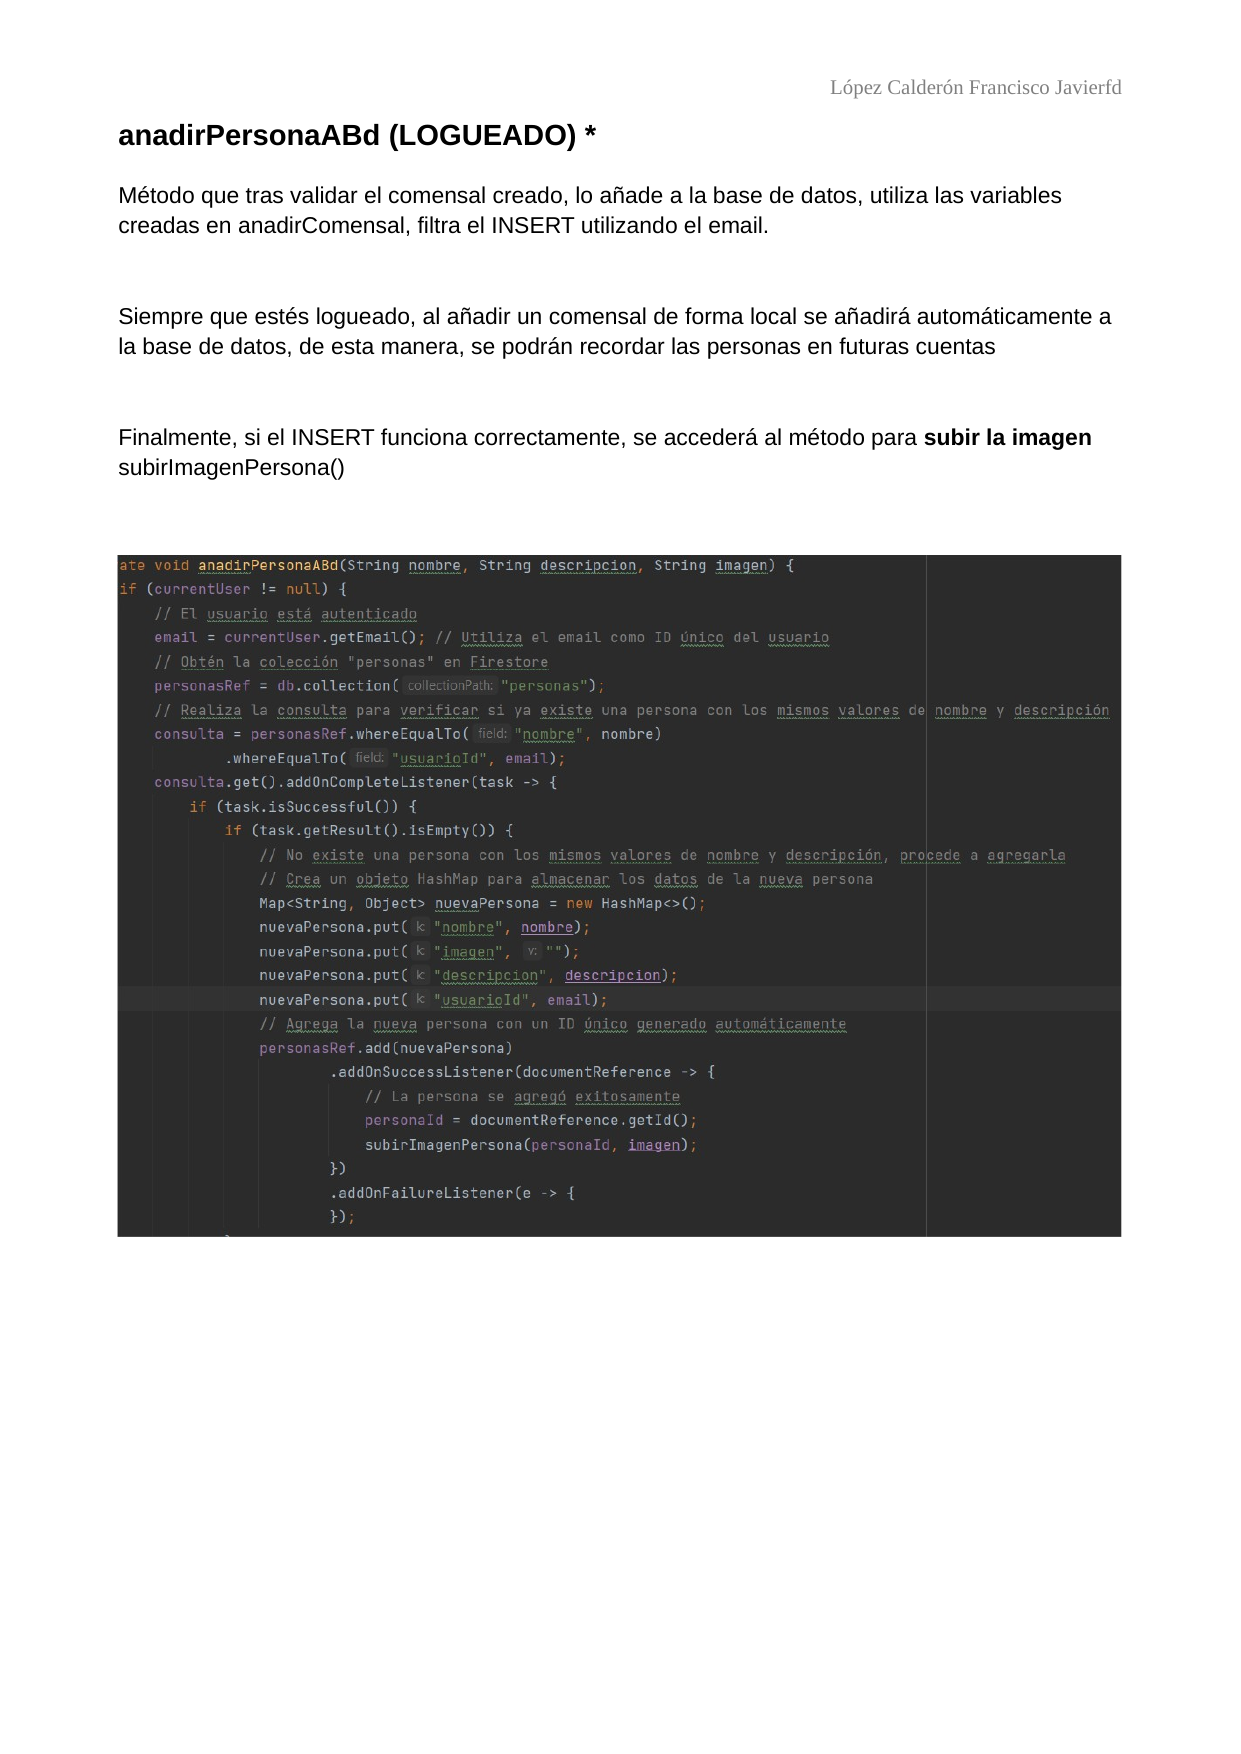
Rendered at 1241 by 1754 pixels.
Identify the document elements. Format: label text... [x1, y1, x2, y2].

text Finalmente, si el INSERT funciona correctamente, se accederá al método para subir la imagen subirImagenPersona() [118, 423, 1122, 480]
subtitle anadirPersonaABd (LOGUEADO) * [118, 118, 1122, 152]
text Método que tras validar el comensal creado, lo añade a la base de datos, utiliza las variables creadas en anadirComensal, filtra el INSERT utilizando el email. [118, 182, 1122, 238]
picture [117, 555, 1122, 1237]
text Siempre que estés logueado, al añadir un comensal de forma local se añadirá automáticamente a la base de datos, de esta manera, se podrán recordar las personas en futuras cuentas [118, 303, 1122, 359]
